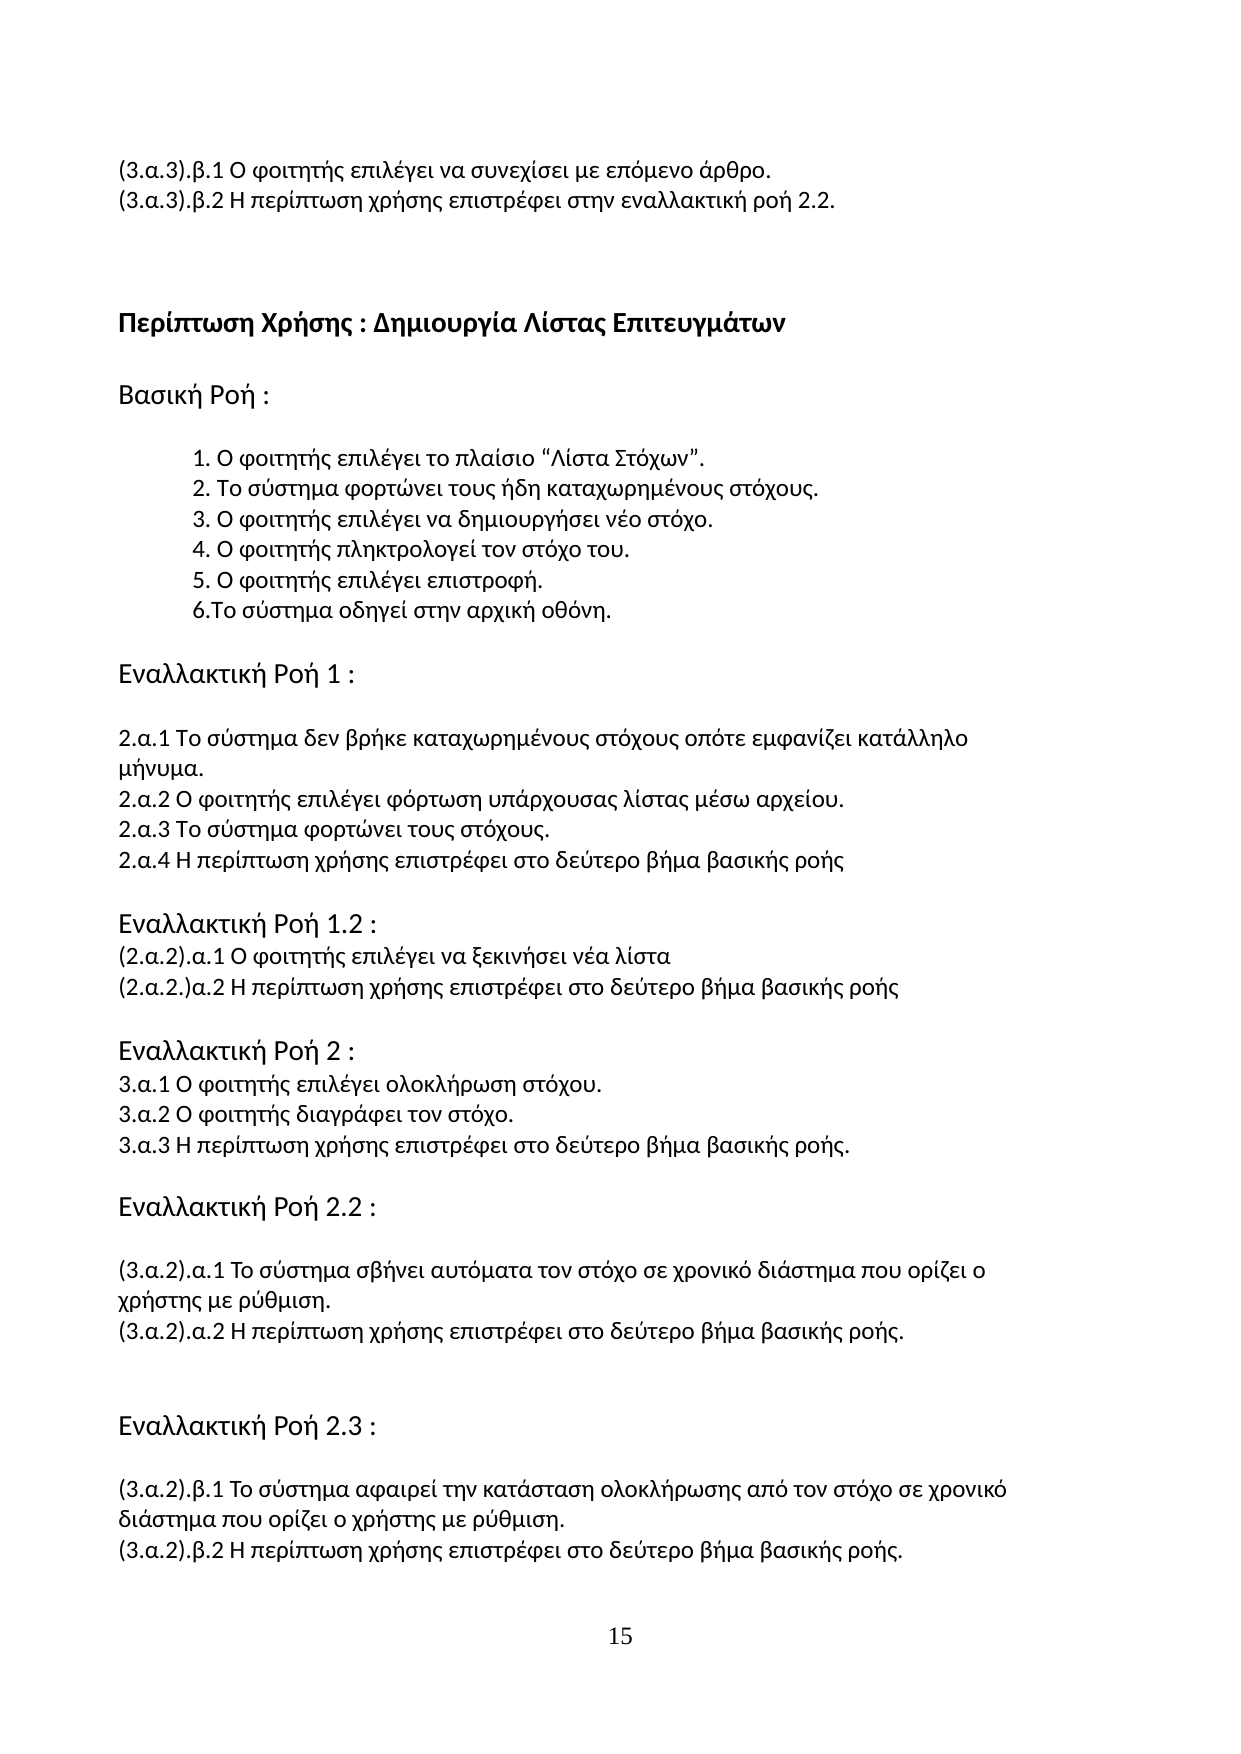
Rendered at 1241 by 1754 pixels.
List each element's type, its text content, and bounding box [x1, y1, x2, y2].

text (3.α.2).α.1 Το σύστημα σβήνει αυτόματα τον στόχο σε χρονικό διάστημα που ορίζει ο [118, 1254, 1122, 1285]
text 1. Ο φοιτητής επιλέγει το πλαίσιο “Λίστα Στόχων”. [192, 411, 1122, 472]
text διάστημα που ορίζει ο χρήστης με ρύθμιση. [118, 1503, 1122, 1534]
text Περίπτωση Χρήσης : Δημιουργία Λίστας Επιτευγμάτων [118, 243, 1122, 340]
text 2.α.1 Το σύστημα δεν βρήκε καταχωρημένους στόχους οπότε εμφανίζει κατάλληλο [118, 691, 1122, 752]
text 3.α.2 Ο φοιτητής διαγράφει τον στόχο. [118, 1098, 1122, 1129]
text (3.α.2).β.2 Η περίπτωση χρήσης επιστρέφει στο δεύτερο βήμα βασικής ροής. [118, 1534, 1122, 1564]
text 3.α.3 Η περίπτωση χρήσης επιστρέφει στο δεύτερο βήμα βασικής ροής. [118, 1129, 1122, 1188]
text μήνυμα. [118, 752, 1122, 783]
text 5. O φοιτητής επιλέγει επιστροφή. [192, 564, 1122, 594]
text (3.α.2).β.1 Το σύστημα αφαιρεί την κατάσταση ολοκλήρωσης από τον στόχο σε χρονικό [118, 1473, 1122, 1503]
text (3.α.3).β.1 Ο φοιτητής επιλέγει να συνεχίσει με επόμενο άρθρο. (3.α.3).β.2 Η περίπτωση χρήσης επιστρέφει στην εναλλακτική ροή 2.2. [118, 118, 1122, 243]
text 3. Ο φοιτητής επιλέγει να δημιουργήσει νέο στόχο. [192, 503, 1122, 533]
text 4. Ο φοιτητής πληκτρολογεί τον στόχο του. [192, 533, 1122, 564]
text Εναλλακτική Ροή 2.3 : [118, 1407, 1122, 1442]
text Εναλλακτική Ροή 2.2 : [118, 1188, 1122, 1224]
text 2.α.2 Ο φοιτητής επιλέγει φόρτωση υπάρχουσας λίστας μέσω αρχείου. 2.α.3 Το σύστημα φορτώνει τους στόχους. 2.α.4 Η περίπτωση χρήσης επιστρέφει στο δεύτερο βήμα βασικής ροής [118, 783, 1122, 874]
text 6.Το σύστημα οδηγεί στην αρχική οθόνη. Εναλλακτική Ροή 1 : [118, 594, 1122, 691]
text χρήστης με ρύθμιση. [118, 1285, 1122, 1315]
text 2. Το σύστημα φορτώνει τους ήδη καταχωρημένους στόχους. [192, 472, 1122, 503]
text Βασική Ροή : [118, 376, 1122, 411]
text Εναλλακτική Ροή 1.2 : (2.α.2).α.1 Ο φοιτητής επιλέγει να ξεκινήσει νέα λίστα (2.α.2.)α.2 Η περίπτωση χρήσης επιστρέφει στο δεύτερο βήμα βασικής ροής Εναλλακτική Ροή 2 : 3.α.1 Ο φοιτητής επιλέγει ολοκλήρωση στόχου. [118, 905, 1122, 1098]
text (3.α.2).α.2 Η περίπτωση χρήσης επιστρέφει στο δεύτερο βήμα βασικής ροής. [118, 1315, 1122, 1346]
